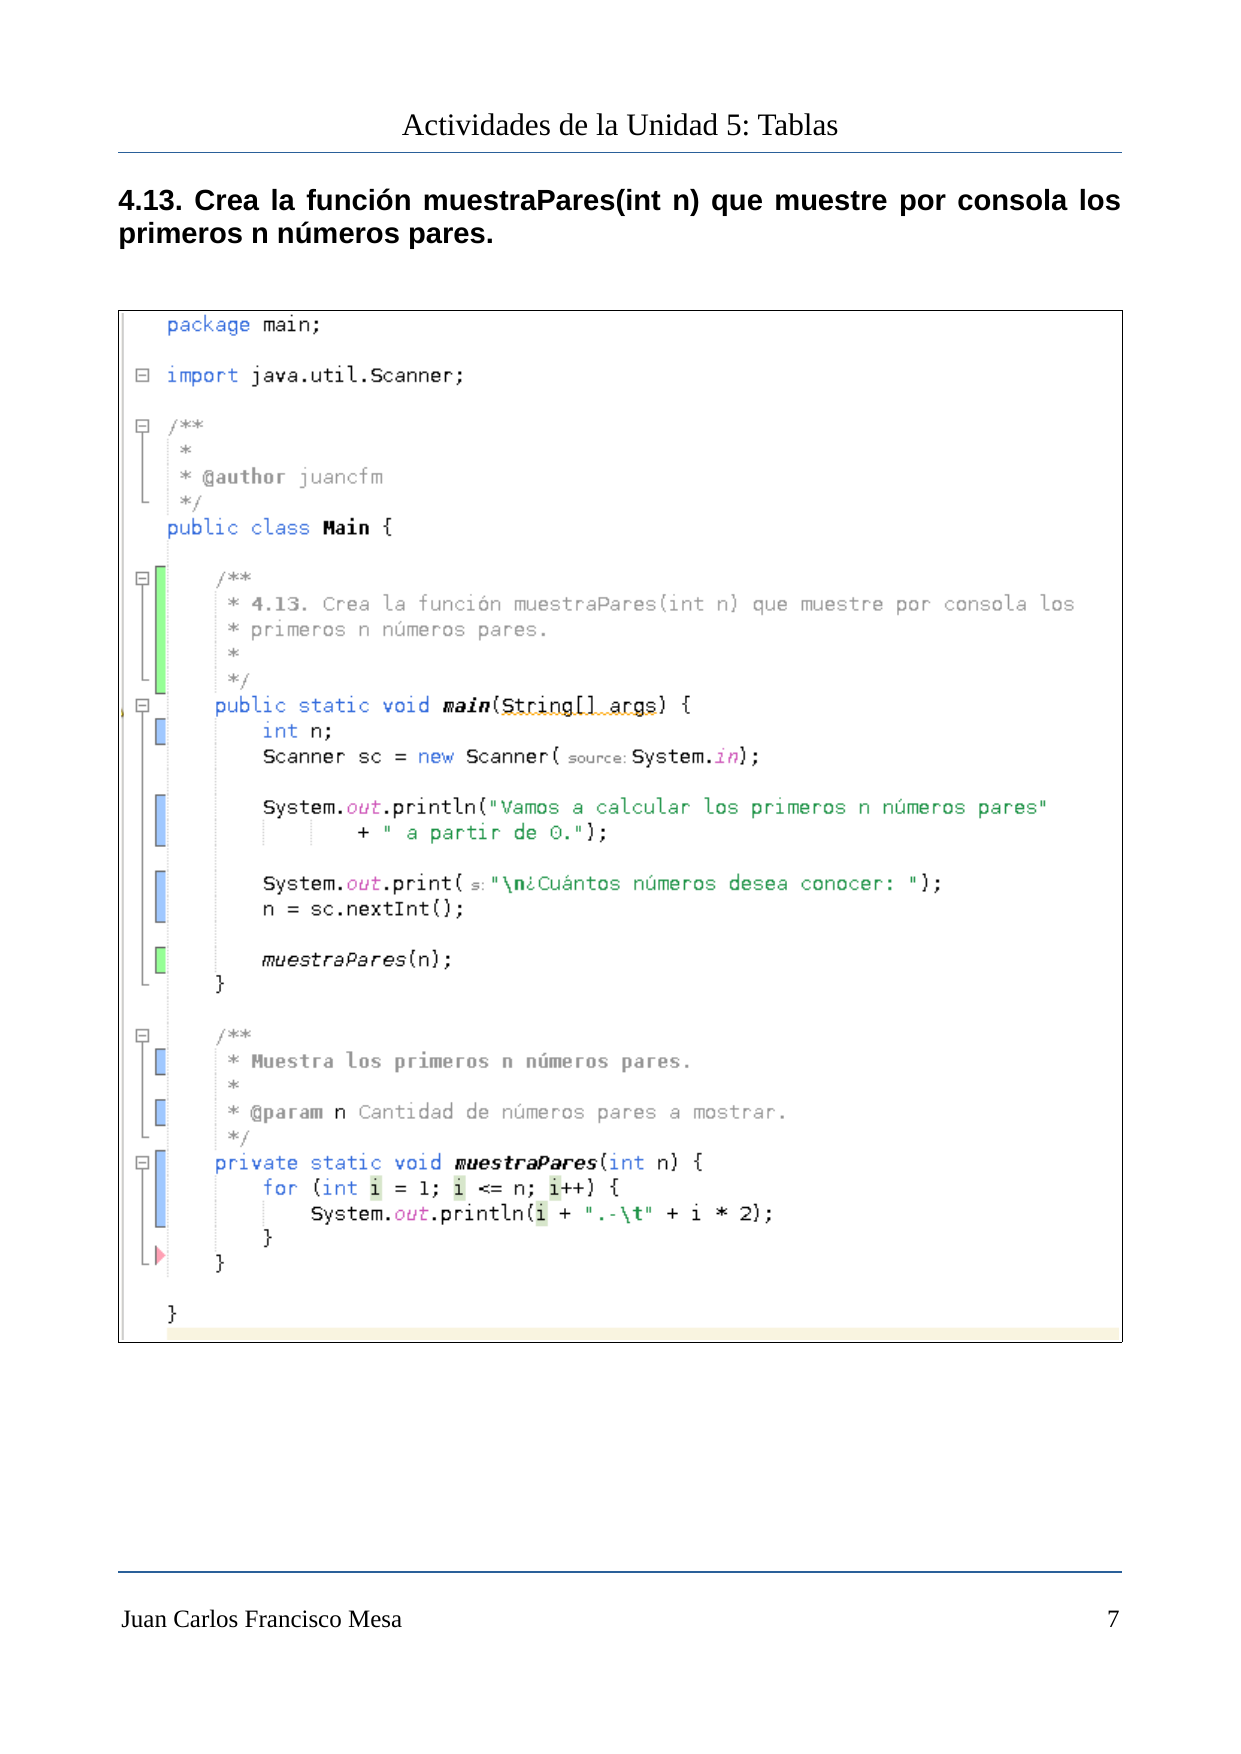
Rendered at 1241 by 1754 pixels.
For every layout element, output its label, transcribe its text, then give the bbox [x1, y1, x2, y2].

picture [121, 313, 1119, 1340]
subtitle 4.13. Crea la función muestraPares(int n) que muestre por consola los primeros n números pares. [118, 183, 1122, 250]
